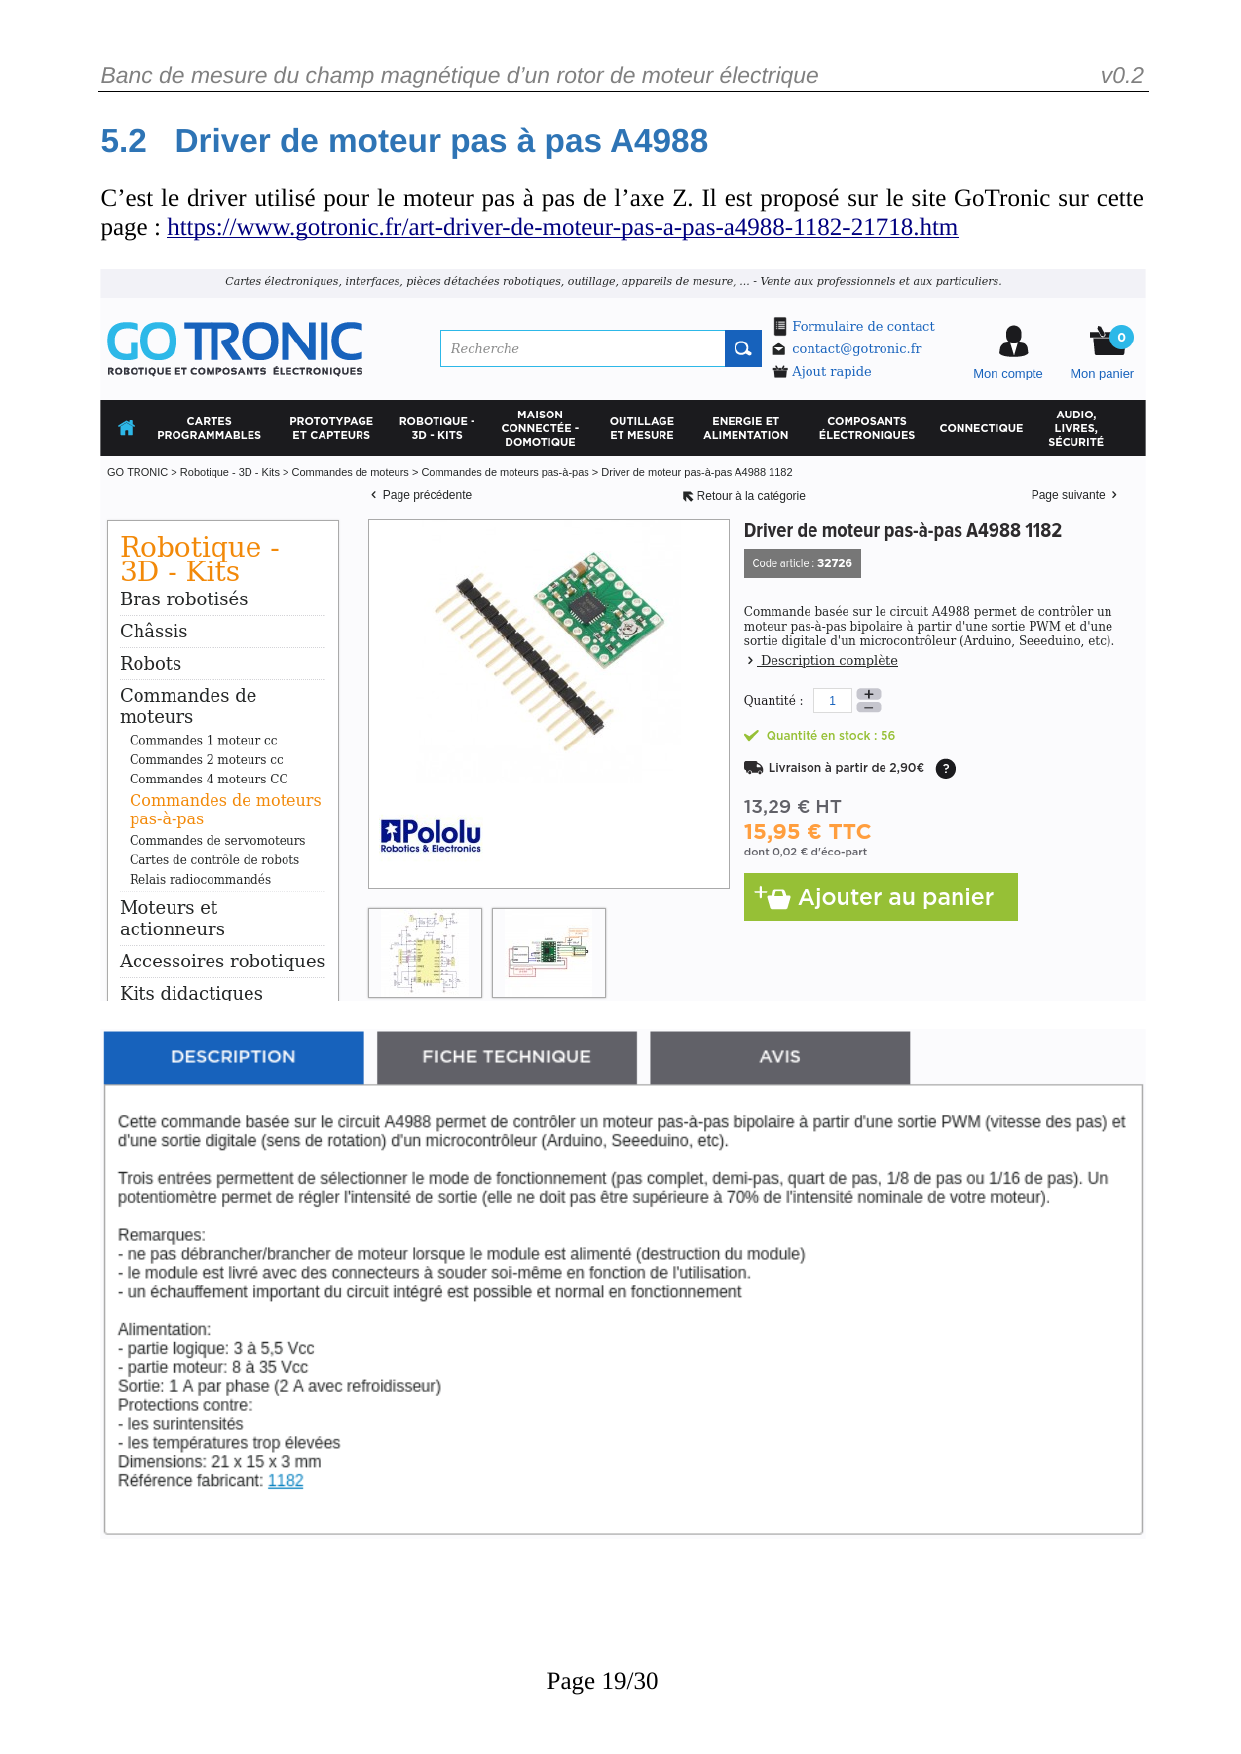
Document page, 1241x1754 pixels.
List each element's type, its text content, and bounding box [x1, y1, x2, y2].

text C’est le driver utilisé pour le moteur pas à pas de l’axe Z. Il est proposé sur le site GoTronic sur cette page : https://www.gotronic.fr/art-driver-de-moteur-pas-a-pas-a4988-1182-21718.htm [100, 183, 1146, 240]
subtitle Driver de moteur pas à pas A4988 [100, 121, 1146, 159]
picture [100, 269, 1146, 1001]
picture [100, 1029, 1146, 1539]
